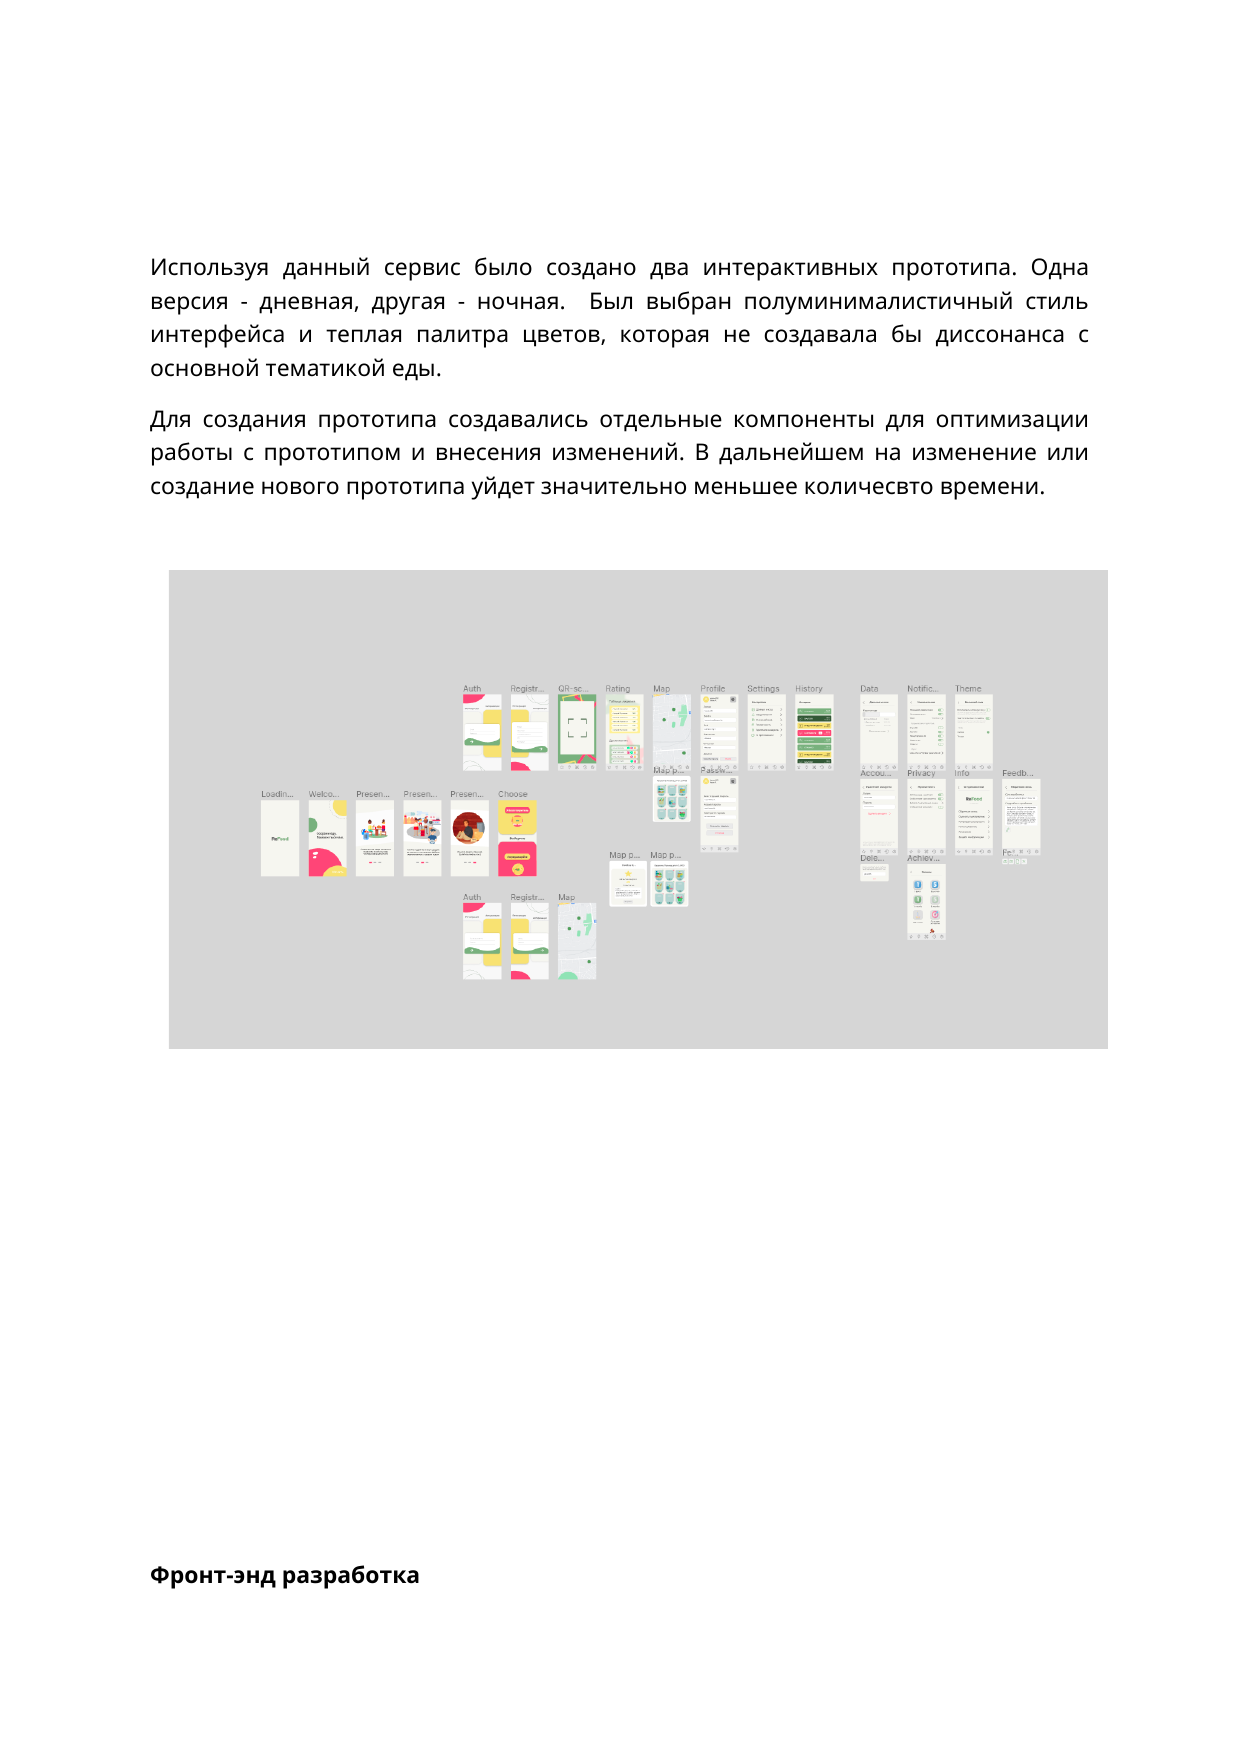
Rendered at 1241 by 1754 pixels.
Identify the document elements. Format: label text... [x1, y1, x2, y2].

text Используя данный сервис было создано два интерактивных прототипа. Одна версия - дневная, другая - ночная. Был выбран полуминималистичный стиль интерфейса и теплая палитра цветов, которая не создавала бы диссонанса с основной тематикой еды. [150, 251, 1090, 383]
text Фронт-энд разработка [150, 1559, 1090, 1591]
text Для создания прототипа создавались отдельные компоненты для оптимизации работы с прототипом и внесения изменений. В дальнейшем на изменение или создание нового прототипа уйдет значительно меньшее количесвто времени. [150, 402, 1090, 501]
picture [168, 570, 1108, 1049]
